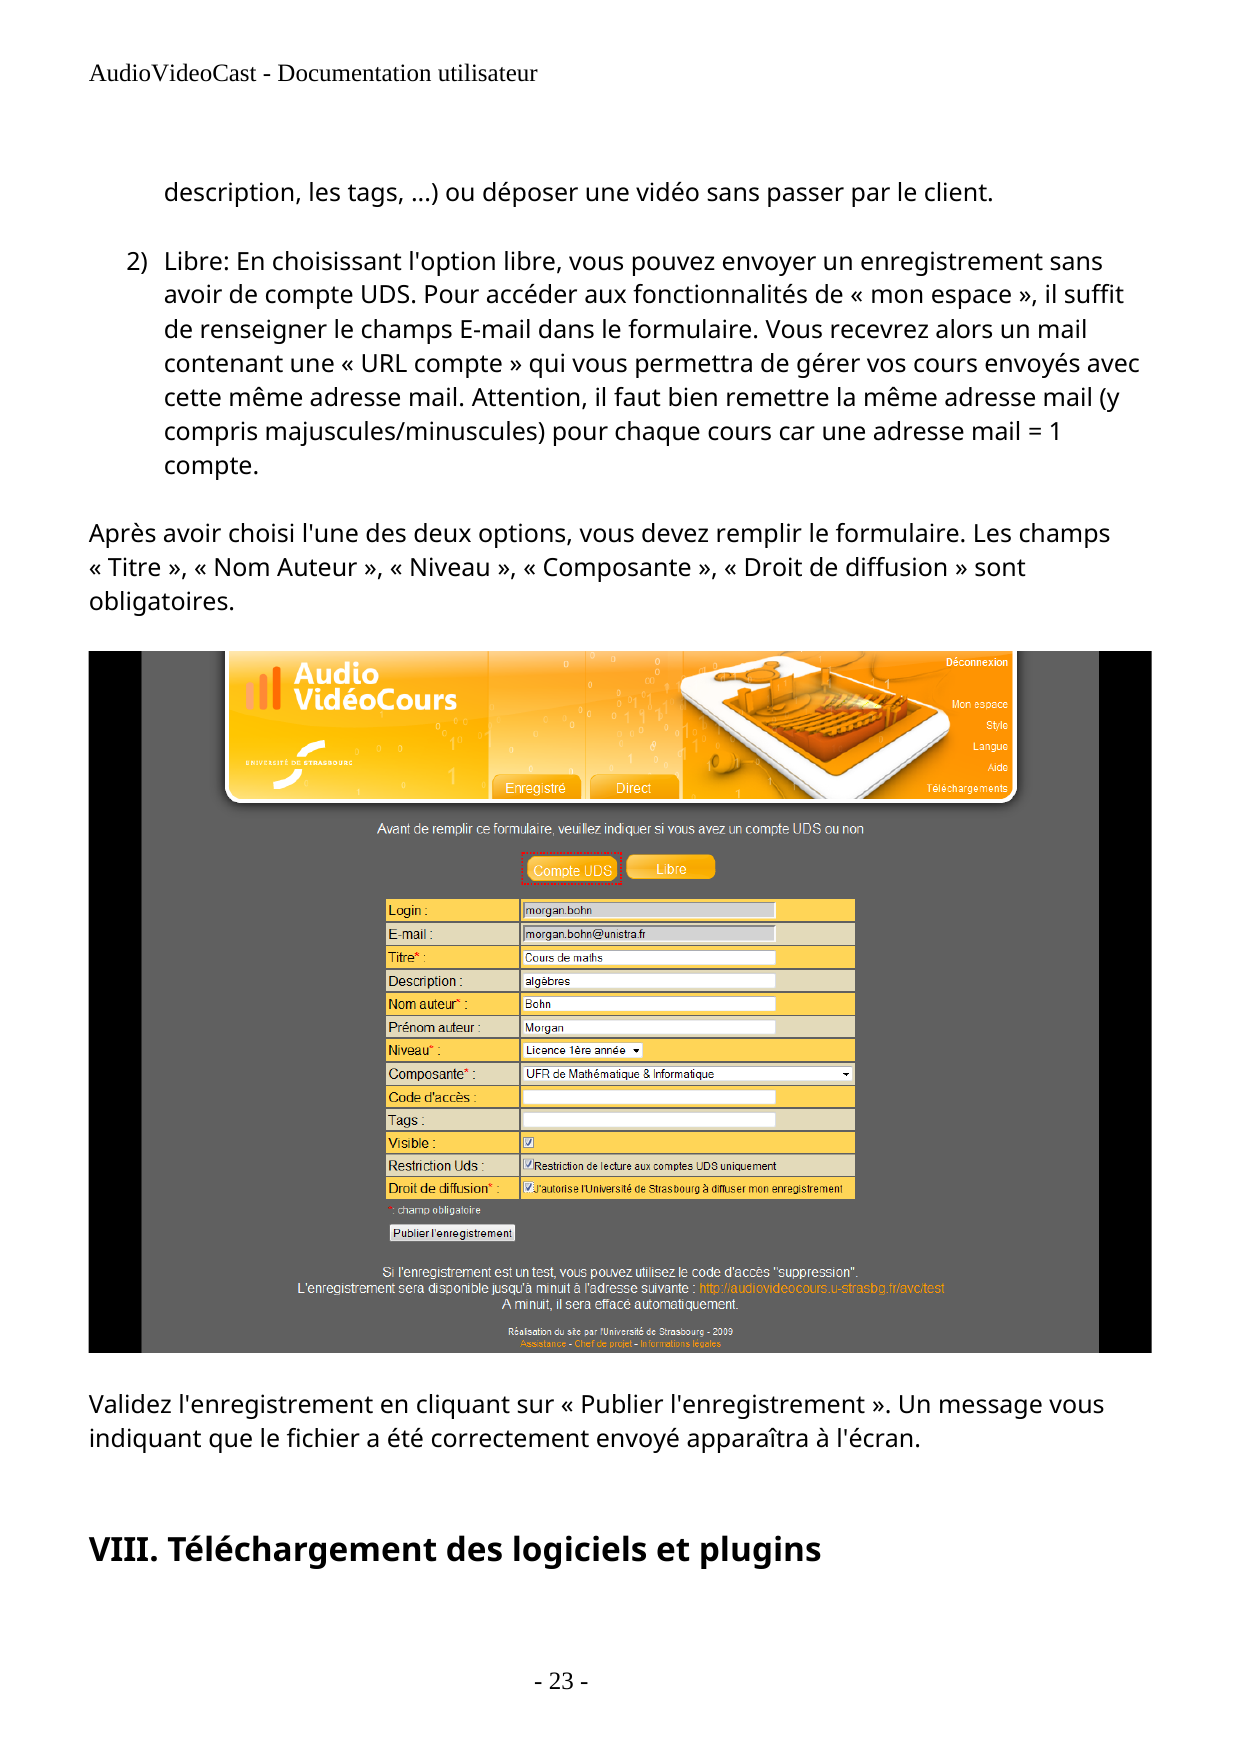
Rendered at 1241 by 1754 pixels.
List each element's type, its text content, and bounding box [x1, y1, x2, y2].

text Après avoir choisi l'une des deux options, vous devez remplir le formulaire. Les champs « Titre », « Nom Auteur », « Niveau », « Composante », « Droit de diffusion » sont obligatoires. [88, 516, 1152, 618]
list description, les tags, ...) ou déposer une vidéo sans passer par le client. [126, 175, 1152, 243]
list Libre: En choisissant l'option libre, vous pouvez envoyer un enregistrement sans avoir de compte UDS. Pour accéder aux fonctionnalités de « mon espace », il suffit de renseigner le champs E-mail dans le formulaire. Vous recevrez alors un mail contenant une « URL compte » qui vous permettra de gérer vos cours envoyés avec cette même adresse mail. Attention, il faut bien remettre la même adresse mail (y compris majuscules/minuscules) pour chaque cours car une adresse mail = 1 compte. [126, 243, 1152, 482]
picture [88, 651, 1152, 1353]
text Validez l'enregistrement en cliquant sur « Publier l'enregistrement ». Un message vous indiquant que le fichier a été correctement envoyé apparaîtra à l'écran. [88, 1387, 1152, 1455]
subtitle VIII. Téléchargement des logiciels et plugins [88, 1526, 1152, 1571]
